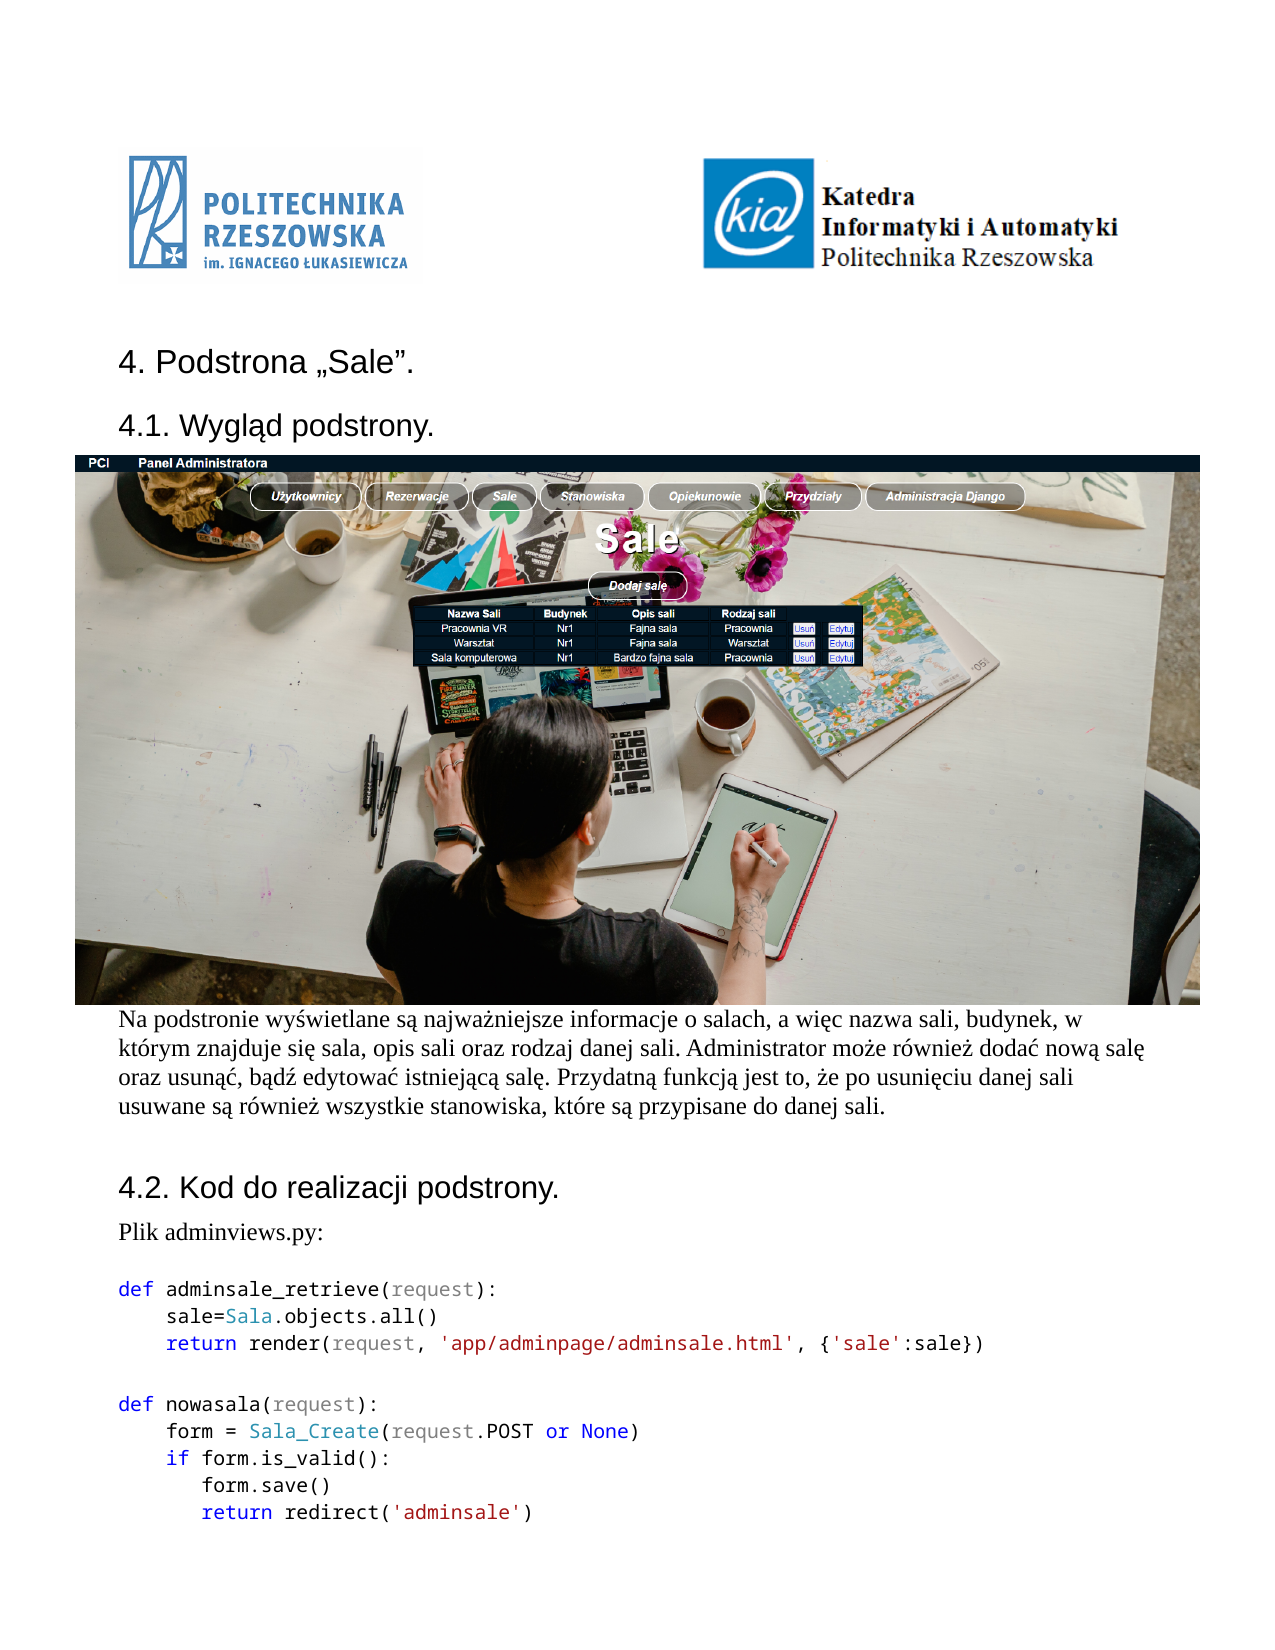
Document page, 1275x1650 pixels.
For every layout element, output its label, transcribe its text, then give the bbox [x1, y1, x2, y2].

text form = Sala_Create(request.POST or None) [118, 1417, 1157, 1444]
text sale=Sala.objects.all() [118, 1302, 1157, 1329]
picture [685, 143, 1147, 286]
subtitle 4. Podstrona „Sale”. [118, 342, 1157, 380]
text def adminsale_retrieve(request): [118, 1275, 1157, 1302]
text form.save() [118, 1471, 1157, 1498]
subtitle 4.2. Kod do realizacji podstrony. [118, 1169, 1157, 1205]
text return redirect('adminsale') [118, 1498, 1157, 1525]
picture [75, 455, 1200, 1005]
picture [118, 147, 423, 284]
text if form.is_valid(): [118, 1444, 1157, 1471]
text Na podstronie wyświetlane są najważniejsze informacje o salach, a więc nazwa sali, budynek, w którym znajduje się sala, opis sali oraz rodzaj danej sali. Administrator może również dodać nową salę oraz usunąć, bądź edytować istniejącą salę. Przydatną funkcją jest to, że po usunięciu danej sali usuwane są również wszystkie stanowiska, które są przypisane do danej sali. [118, 1005, 1157, 1119]
text Plik adminviews.py: [118, 1217, 1157, 1246]
subtitle 4.1. Wygląd podstrony. [118, 407, 1157, 443]
text def nowasala(request): [118, 1390, 1157, 1417]
text return render(request, 'app/adminpage/adminsale.html', {'sale':sale}) [118, 1329, 1157, 1356]
